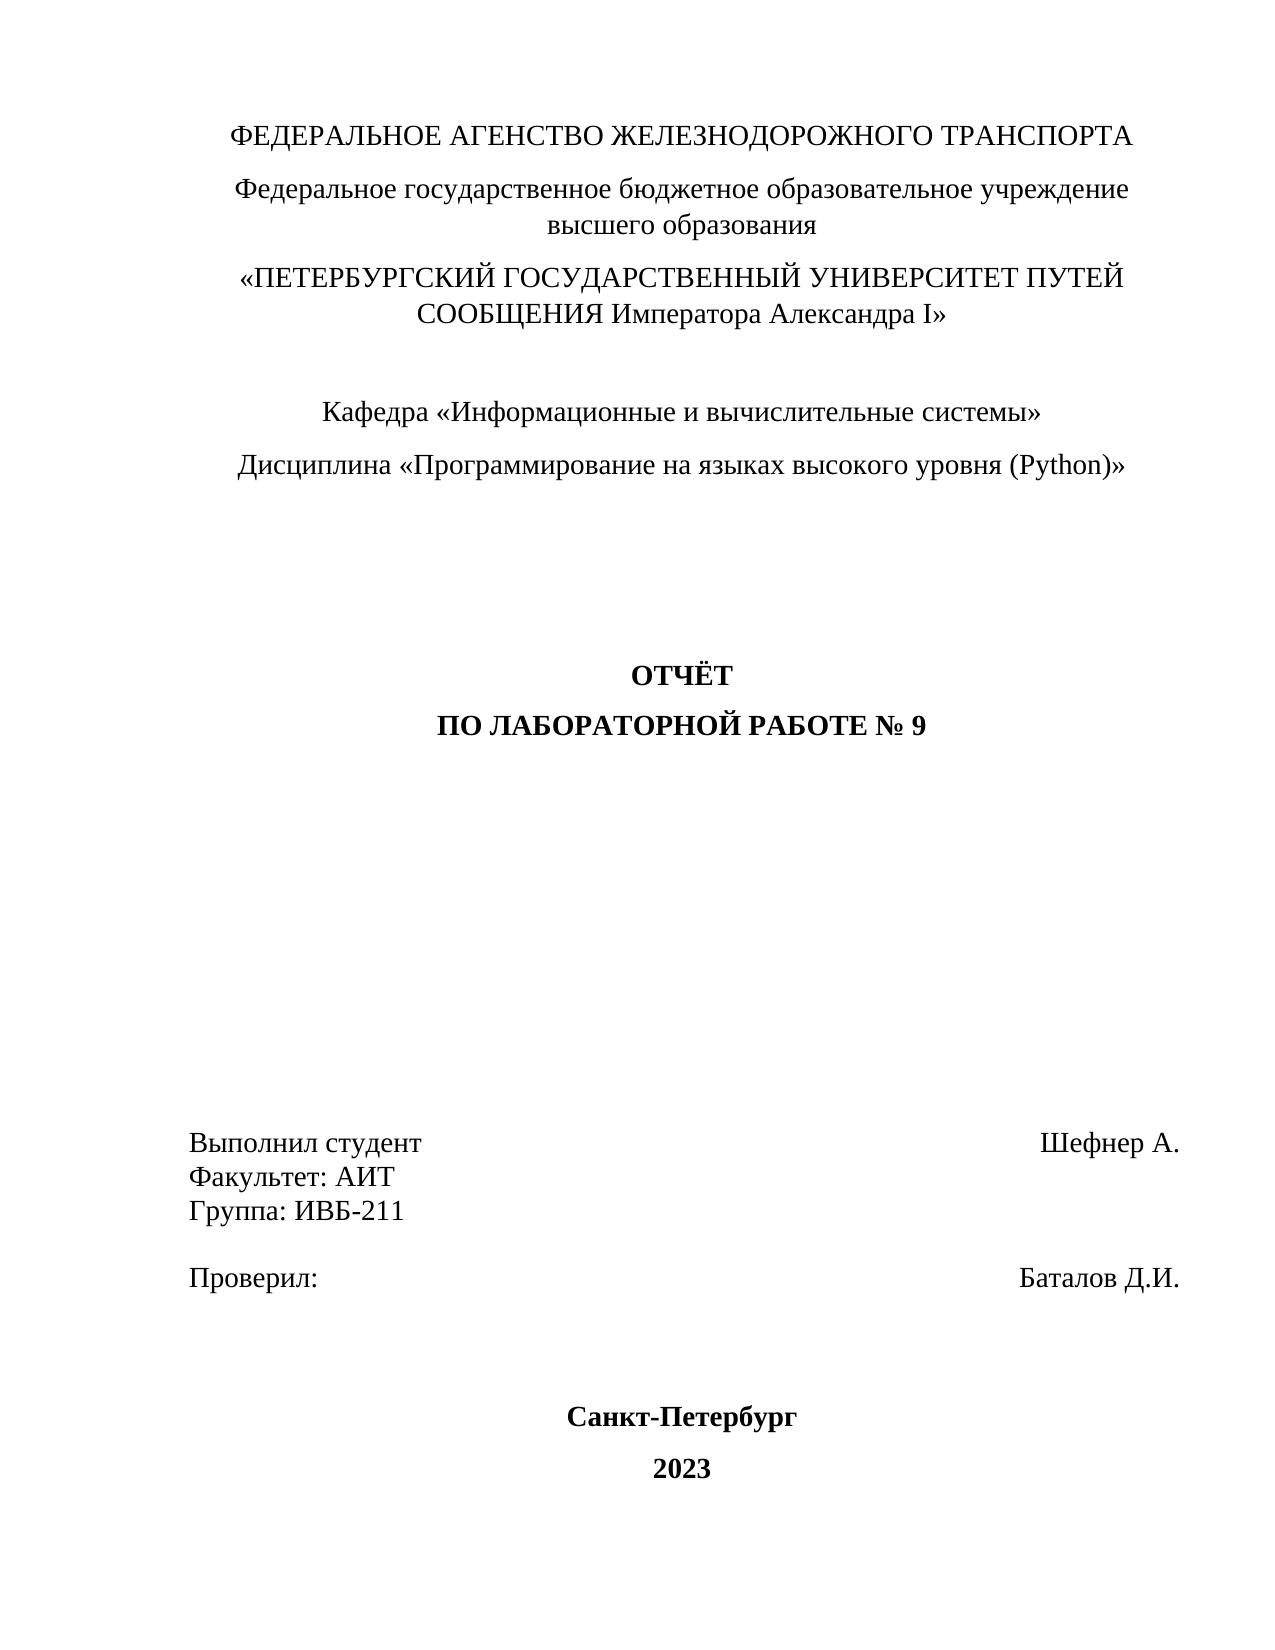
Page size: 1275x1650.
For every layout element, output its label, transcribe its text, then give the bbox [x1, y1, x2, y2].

text ПО ЛАБОРАТОРНОЙ РАБОТЕ № 9 [177, 708, 1186, 742]
table_cell Баталов Д.И. [722, 1260, 1191, 1293]
text Кафедра «Информационные и вычислительные системы» [177, 394, 1186, 427]
table_header Шефнер А. [722, 1126, 1191, 1260]
text «ПЕТЕРБУРГСКИЙ ГОСУДАРСТВЕННЫЙ УНИВЕРСИТЕТ ПУТЕЙ СООБЩЕНИЯ Императора Александра I» [177, 260, 1186, 329]
table_cell Проверил: [177, 1260, 722, 1293]
table_header Выполнил студент Факультет: АИТ Группа: ИВБ-211 [177, 1126, 722, 1260]
text Дисциплина «Программирование на языках высокого уровня (Python)» [177, 447, 1186, 480]
text ФЕДЕРАЛЬНОЕ АГЕНСТВО ЖЕЛЕЗНОДОРОЖНОГО ТРАНСПОРТА [177, 118, 1186, 152]
text ОТЧЁТ [177, 658, 1186, 692]
text 2023 [177, 1452, 1186, 1485]
text Санкт-Петербург [177, 1399, 1186, 1432]
text Федеральное государственное бюджетное образовательное учреждение высшего образования [177, 171, 1186, 241]
